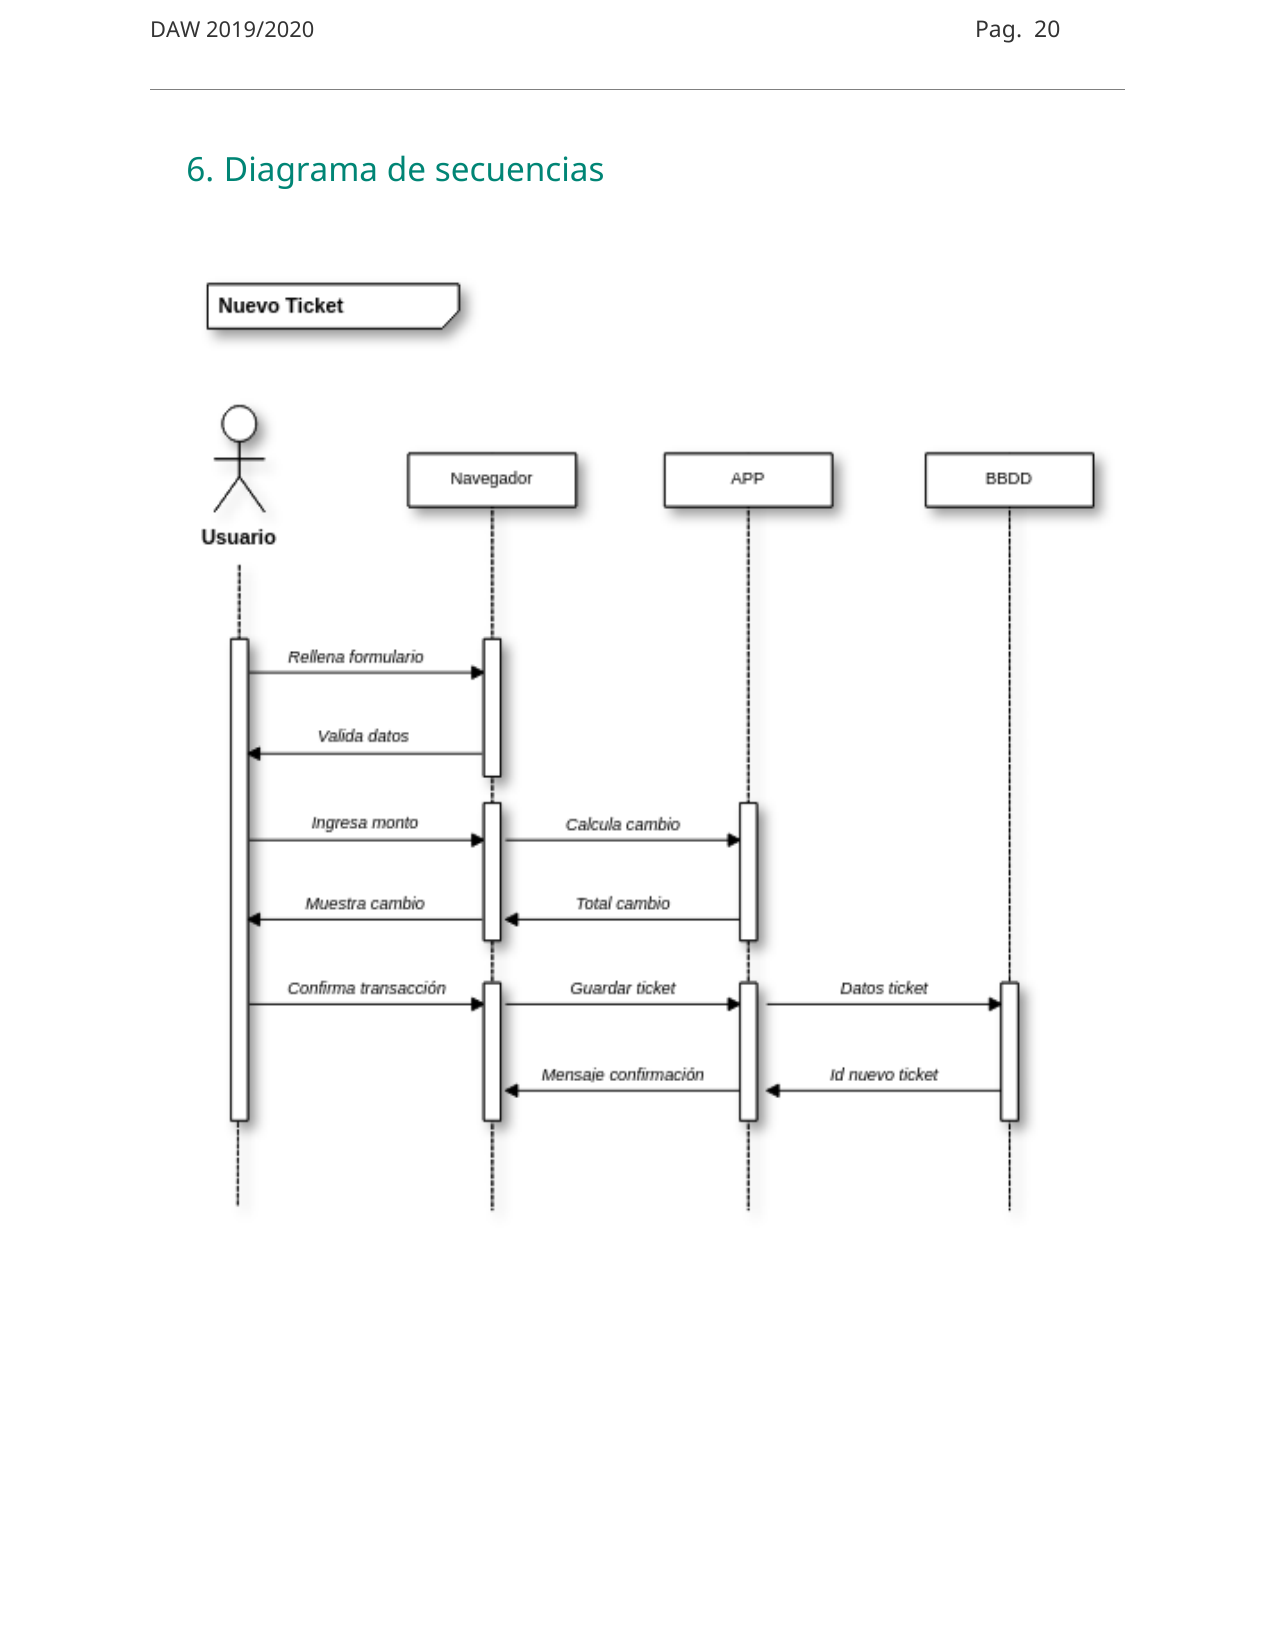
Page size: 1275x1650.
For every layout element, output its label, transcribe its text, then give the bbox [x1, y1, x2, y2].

picture [150, 253, 1202, 1256]
subtitle Diagrama de secuencias [186, 146, 1125, 191]
